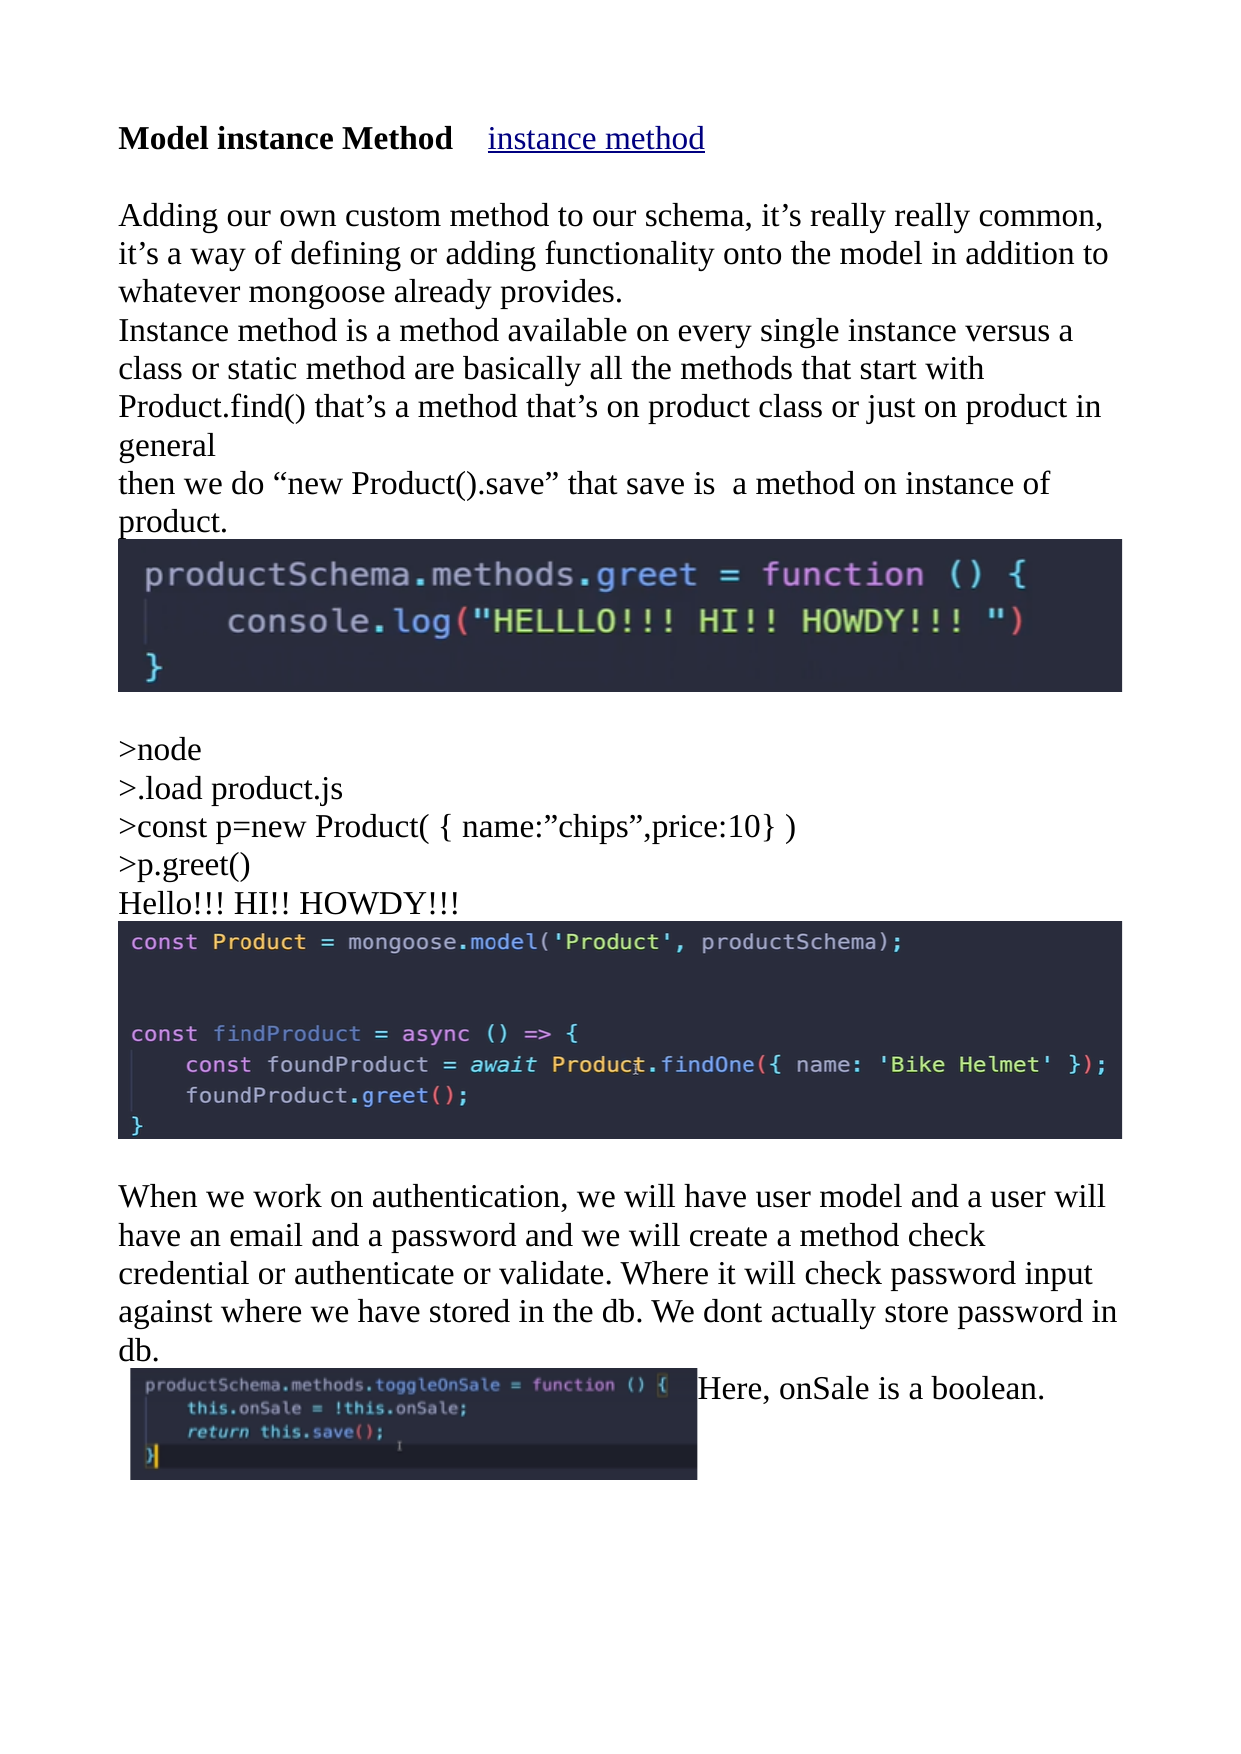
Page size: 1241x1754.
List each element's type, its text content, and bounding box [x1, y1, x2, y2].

text When we work on authentication, we will have user model and a user will have an email and a password and we will create a method check credential or authenticate or validate. Where it will check password input against where we have stored in the db. We dont actually store password in db. [118, 1177, 1122, 1368]
picture [118, 921, 1123, 1139]
text >.load product.js [118, 768, 1122, 806]
text Adding our own custom method to our schema, it’s really really common, it’s a way of defining or adding functionality onto the model in addition to whatever mongoose already provides. [118, 195, 1122, 310]
text >node [118, 729, 1122, 768]
text then we do “new Product().save” that save is a method on instance of product. [118, 463, 1122, 539]
text Hello!!! HI!! HOWDY!!! [118, 883, 1122, 921]
text >p.greet() [118, 844, 1122, 883]
text Product.find() that’s a method that’s on product class or just on product in general [118, 386, 1122, 463]
text Here, onSale is a boolean. [698, 1368, 1122, 1407]
picture [118, 539, 1123, 692]
text >const p=new Product( { name:”chips”,price:10} ) [118, 806, 1122, 844]
text Instance method is a method available on every single instance versus a class or static method are basically all the methods that start with [118, 310, 1122, 386]
picture [130, 1368, 698, 1480]
text Model instance Method instance method [118, 118, 1122, 156]
